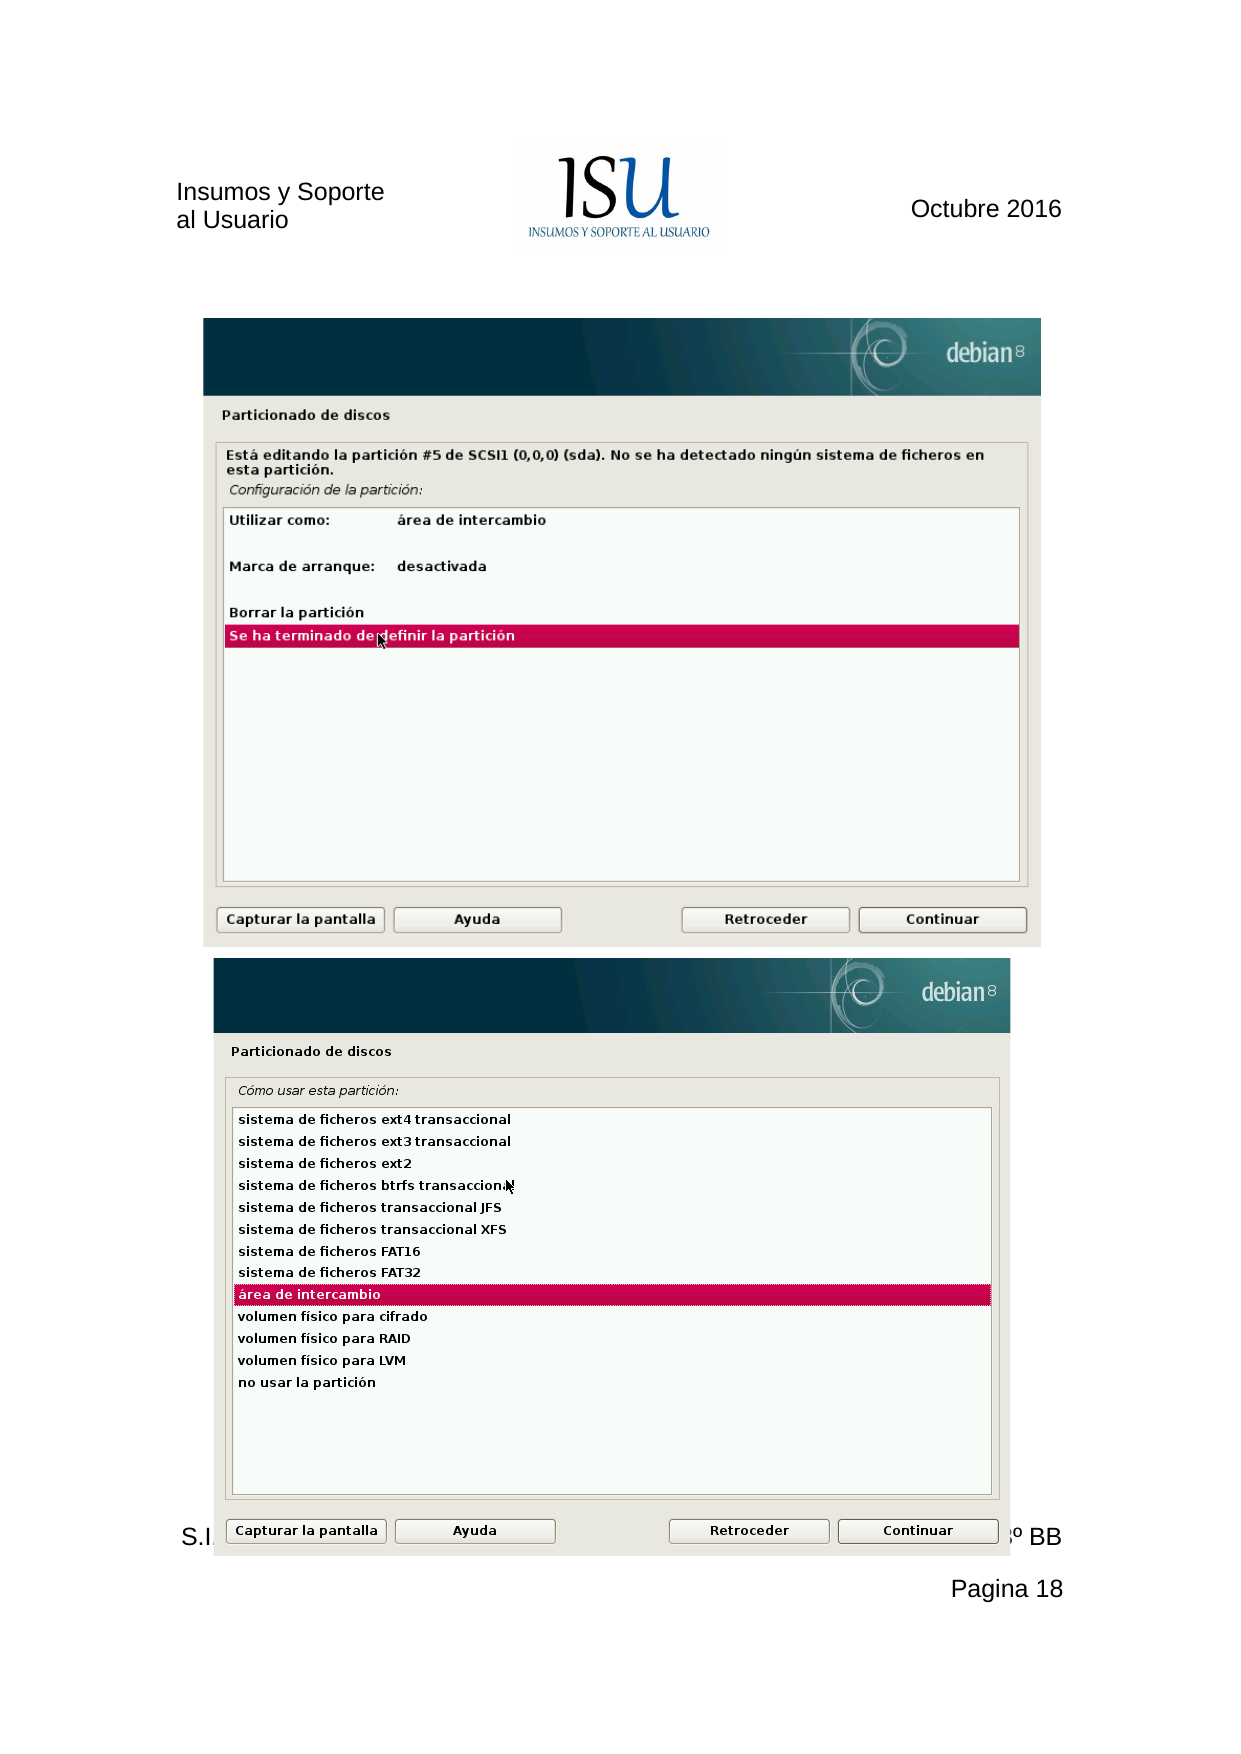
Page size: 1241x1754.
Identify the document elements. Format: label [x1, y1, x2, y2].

picture [203, 318, 1041, 947]
picture [213, 958, 1011, 1556]
picture [517, 138, 723, 252]
